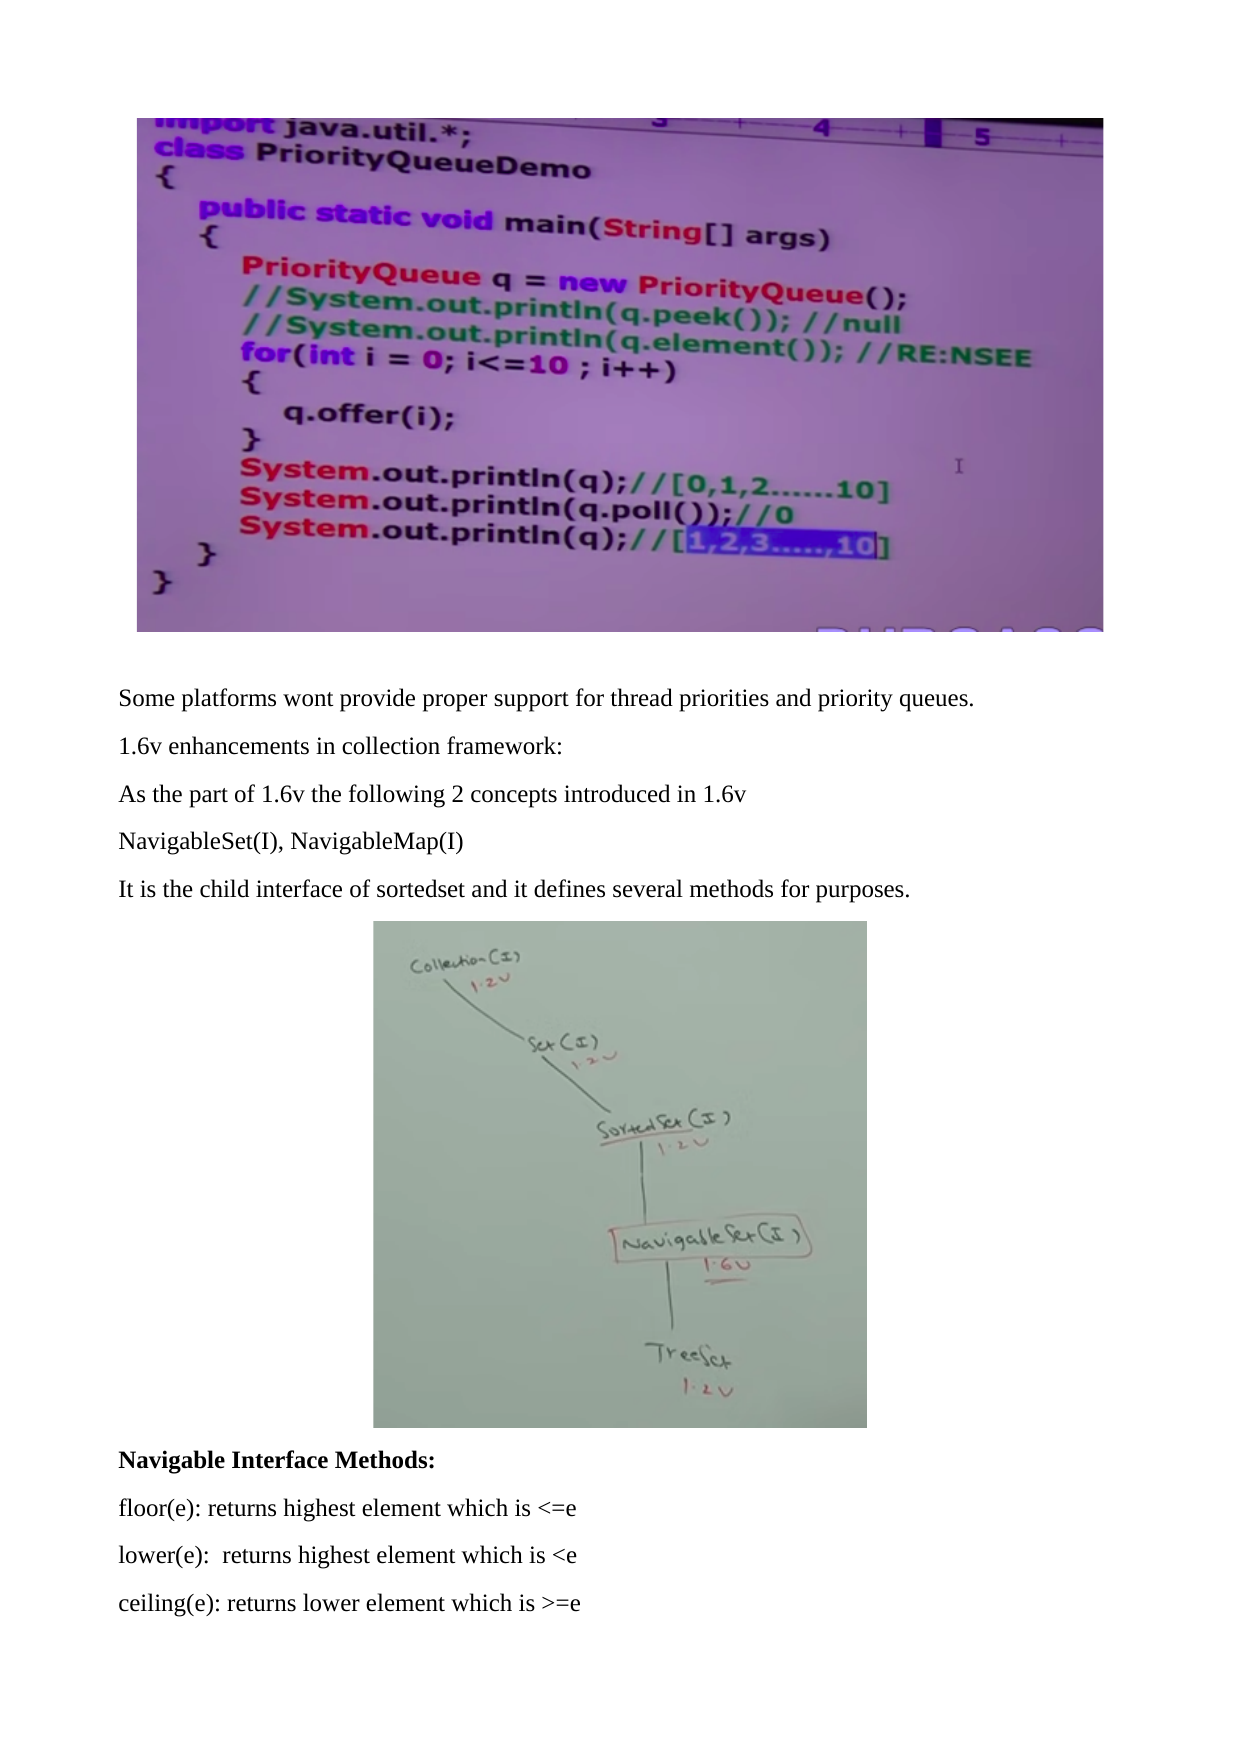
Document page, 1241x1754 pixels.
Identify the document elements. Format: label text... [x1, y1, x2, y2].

picture [373, 921, 867, 1428]
text Some platforms wont provide proper support for thread priorities and priority queues. [118, 683, 1122, 712]
text 1.6v enhancements in collection framework: [118, 731, 1122, 760]
picture [136, 118, 1104, 632]
text Navigable Interface Methods: [118, 1445, 1122, 1474]
text lower(e): returns highest element which is <e [118, 1540, 1122, 1569]
text It is the child interface of sortedset and it defines several methods for purposes. [118, 874, 1122, 903]
text NavigableSet(I), NavigableMap(I) [118, 826, 1122, 855]
text As the part of 1.6v the following 2 concepts introduced in 1.6v [118, 779, 1122, 807]
text ceiling(e): returns lower element which is >=e [118, 1588, 1122, 1617]
text floor(e): returns highest element which is <=e [118, 1493, 1122, 1521]
